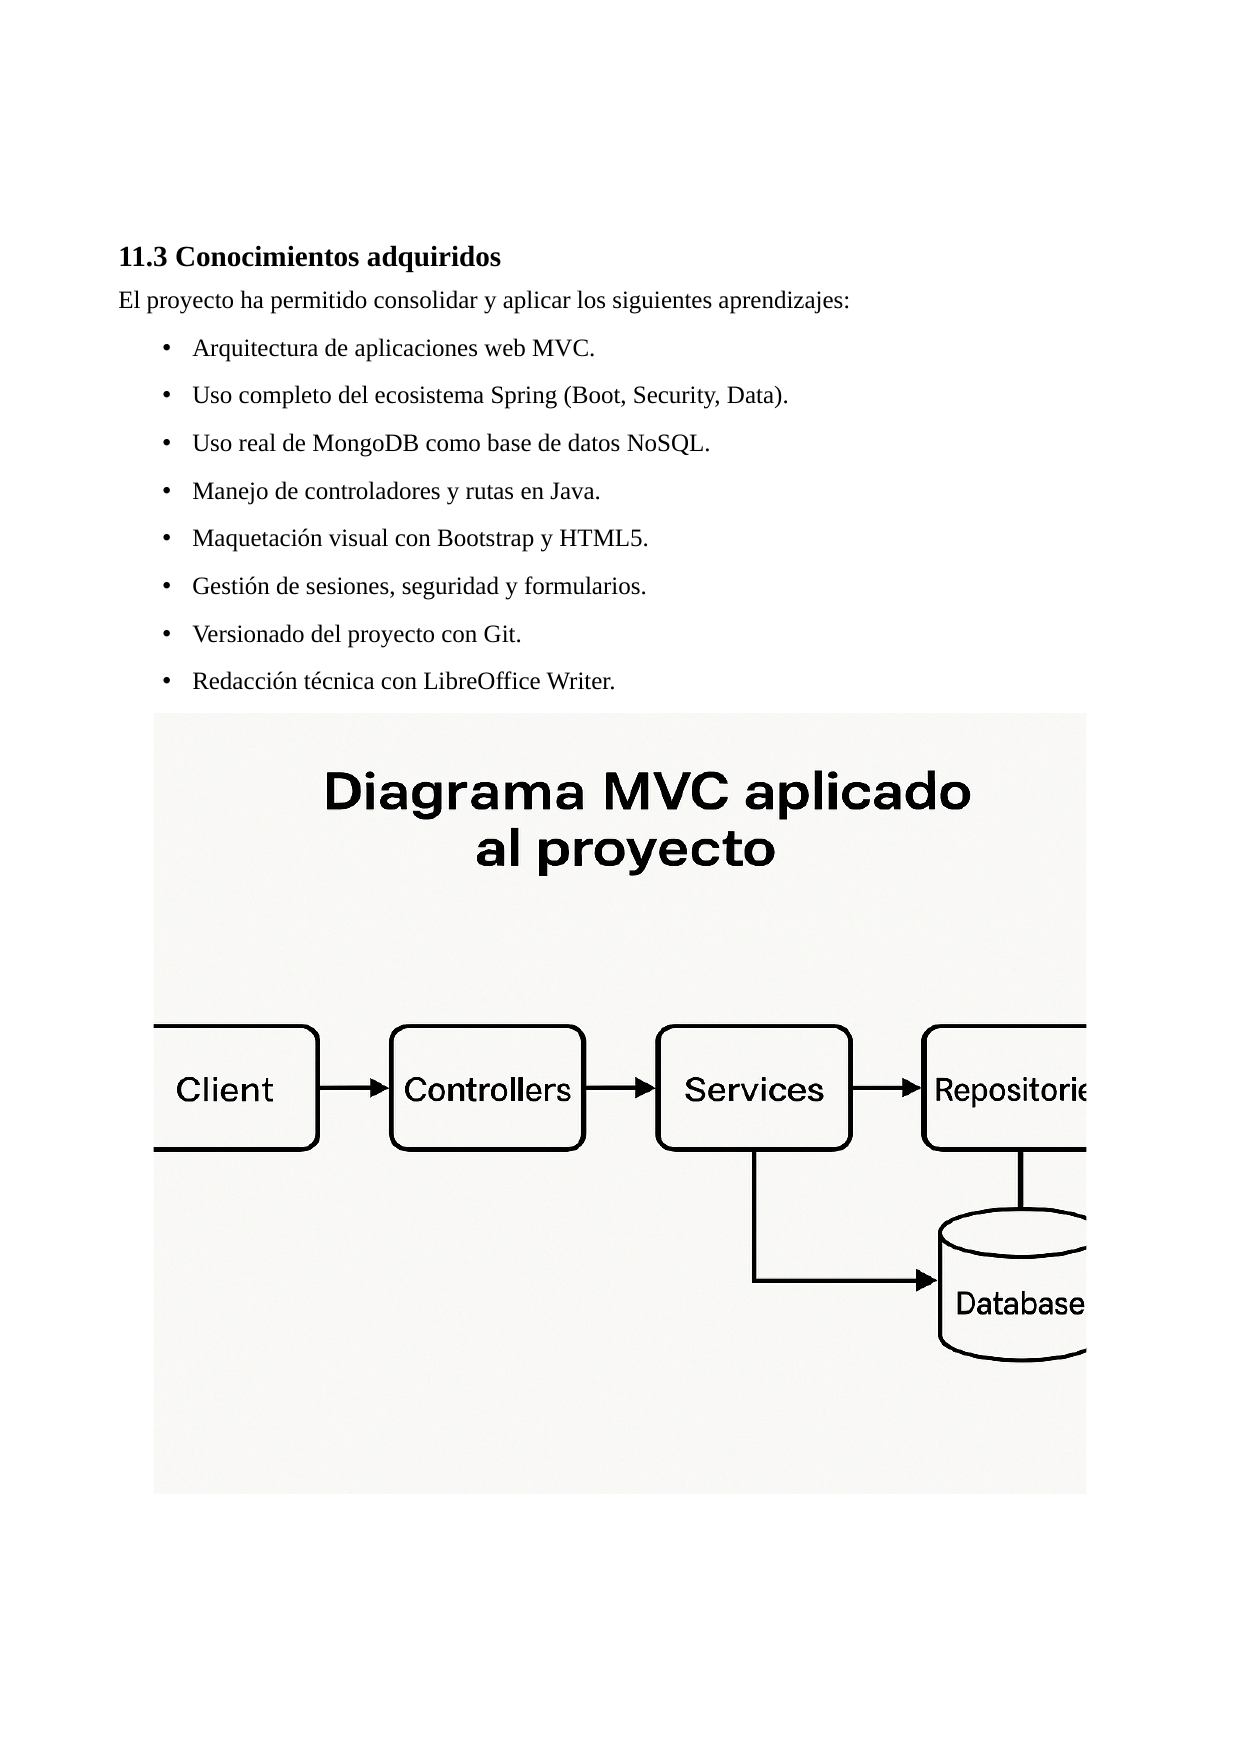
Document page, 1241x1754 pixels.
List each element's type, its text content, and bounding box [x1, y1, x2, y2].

list Arquitectura de aplicaciones web MVC. [162, 333, 1122, 362]
subtitle 11.3 Conocimientos adquiridos [118, 239, 1122, 273]
list Uso real de MongoDB como base de datos NoSQL. [162, 428, 1122, 457]
list Redacción técnica con LibreOffice Writer. [162, 666, 1122, 695]
list Manejo de controladores y rutas en Java. [162, 476, 1122, 504]
list Maquetación visual con Bootstrap y HTML5. [162, 523, 1122, 552]
picture [153, 713, 1087, 1494]
list Gestión de sesiones, seguridad y formularios. [162, 571, 1122, 600]
text El proyecto ha permitido consolidar y aplicar los siguientes aprendizajes: [118, 285, 1122, 314]
list Versionado del proyecto con Git. [162, 619, 1122, 647]
list Uso completo del ecosistema Spring (Boot, Security, Data). [162, 381, 1122, 409]
